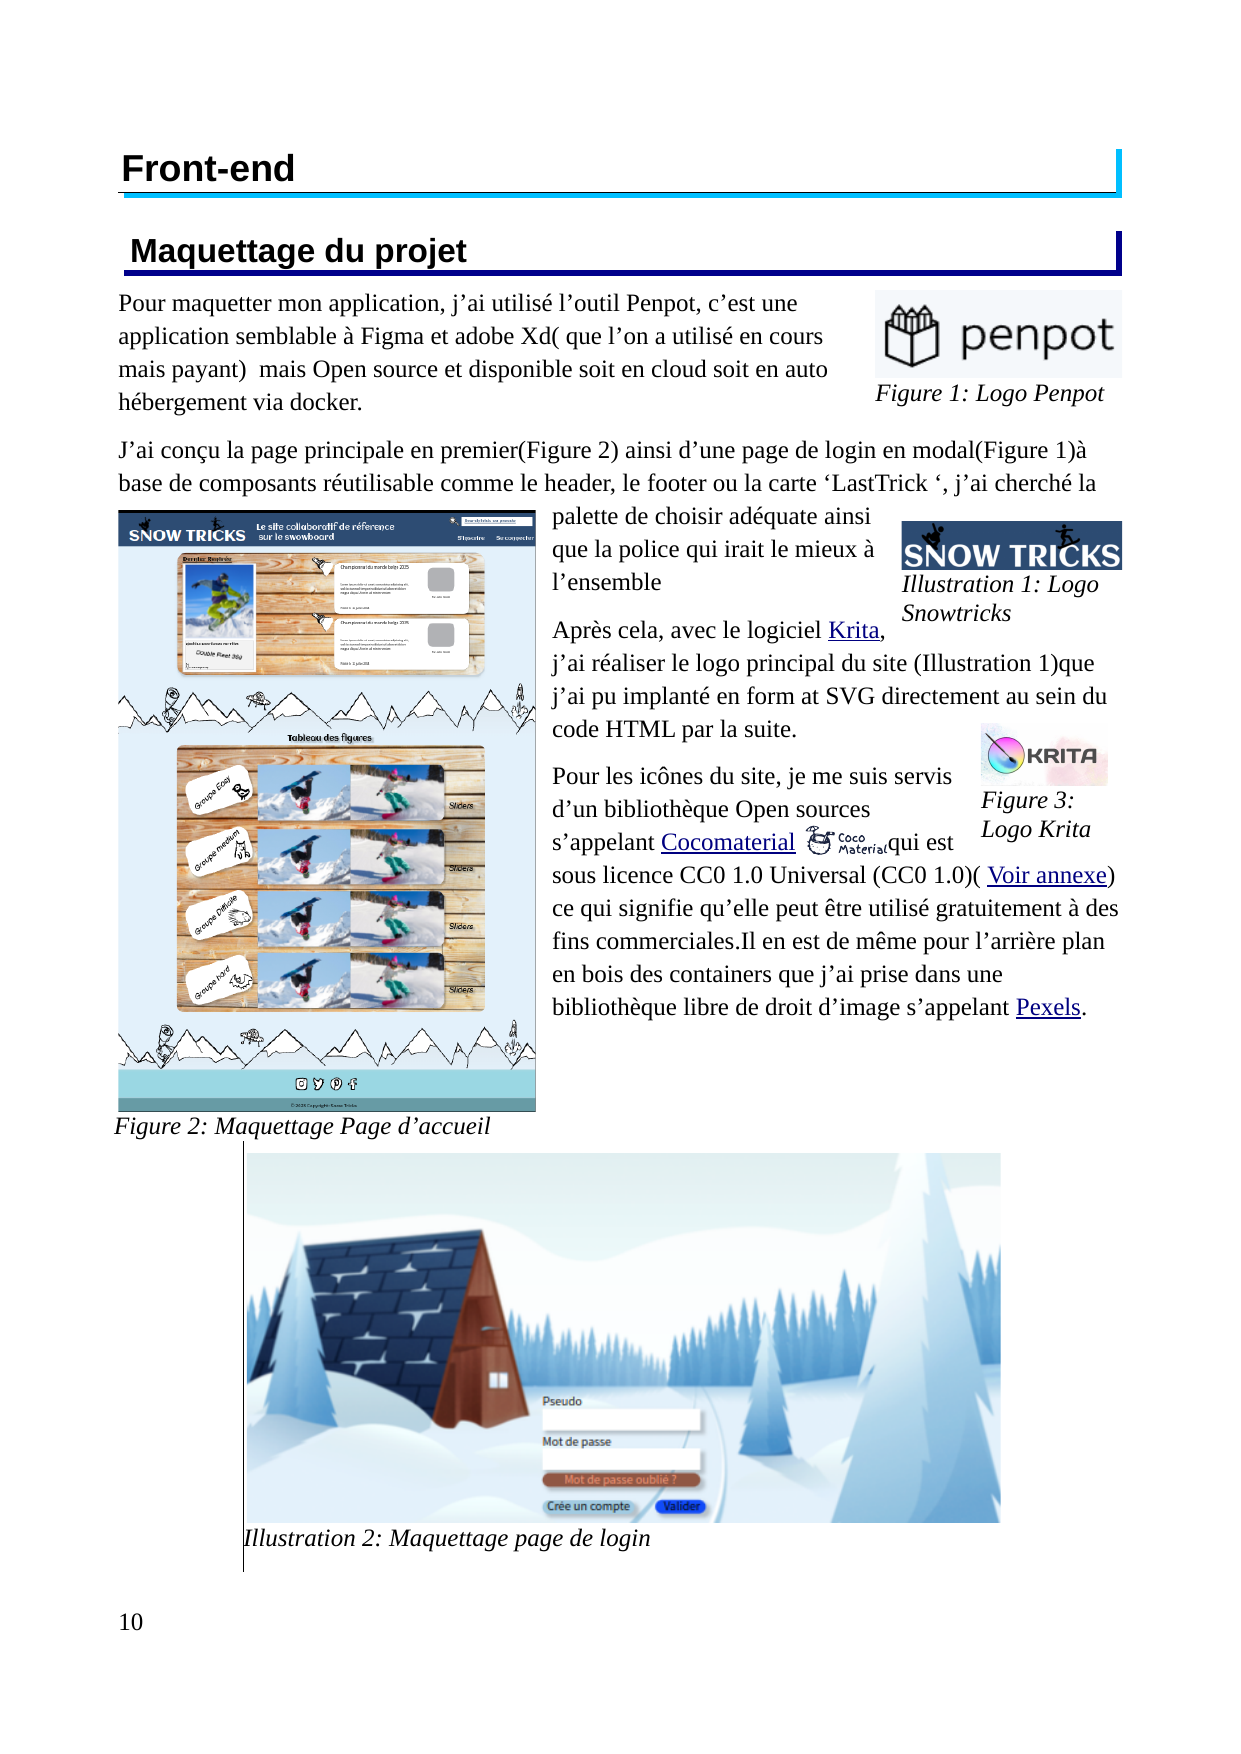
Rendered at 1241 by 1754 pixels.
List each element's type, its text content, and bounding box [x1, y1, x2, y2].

subtitle Maquettage du projet [118, 231, 1116, 270]
picture [246, 1153, 1001, 1523]
picture [901, 521, 1123, 570]
text Pour les icônes du site, je me suis servis d’un bibliothèque Open sources s’appelant Cocomaterial qui est sous licence CC0 1.0 Universal (CC0 1.0)( Voir annexe) ce qui signifie qu’elle peut être utilisé gratuitement à des fins commerciales.Il en est de même pour l’arrière plan en bois des containers que j’ai prise dans une bibliothèque libre de droit d’image s’appelant Pexels. [540, 761, 1122, 1021]
picture [875, 290, 1123, 378]
picture [118, 510, 536, 1112]
text Après cela, avec le logiciel Krita, j’ai réaliser le logo principal du site (Illustration 1)que j’ai pu implanté en form at SVG directement au sein du code HTML par la suite. [540, 615, 1122, 742]
text Illustration 2: Maquettage page de login [244, 1154, 1004, 1552]
text J’ai conçu la page principale en premier(Figure 2) ainsi d’une page de login en modal(Figure 1)à base de composants réutilisable comme le header, le footer ou la carte ‘LastTrick ‘, j’ai cherché la palette de choisir adéquate ainsi que la police qui irait le mieux à l’ensemble [114, 435, 1122, 596]
text Pour maquetter mon application, j’ai utilisé l’outil Penpot, c’est une application semblable à Figma et adobe Xd( que l’on a utilisé en cours mais payant) mais Open source et disponible soit en cloud soit en auto hébergement via docker. [118, 278, 1122, 416]
text Figure 2: Maquettage Page d’accueil [114, 523, 540, 1140]
picture [980, 723, 1108, 786]
text Figure 3: Logo Krita [981, 786, 1108, 843]
text Illustration 1: Logo Snowtricks [902, 570, 1122, 627]
subtitle Front-end [118, 143, 1116, 192]
text Figure 1: Logo Penpot [875, 378, 1122, 407]
